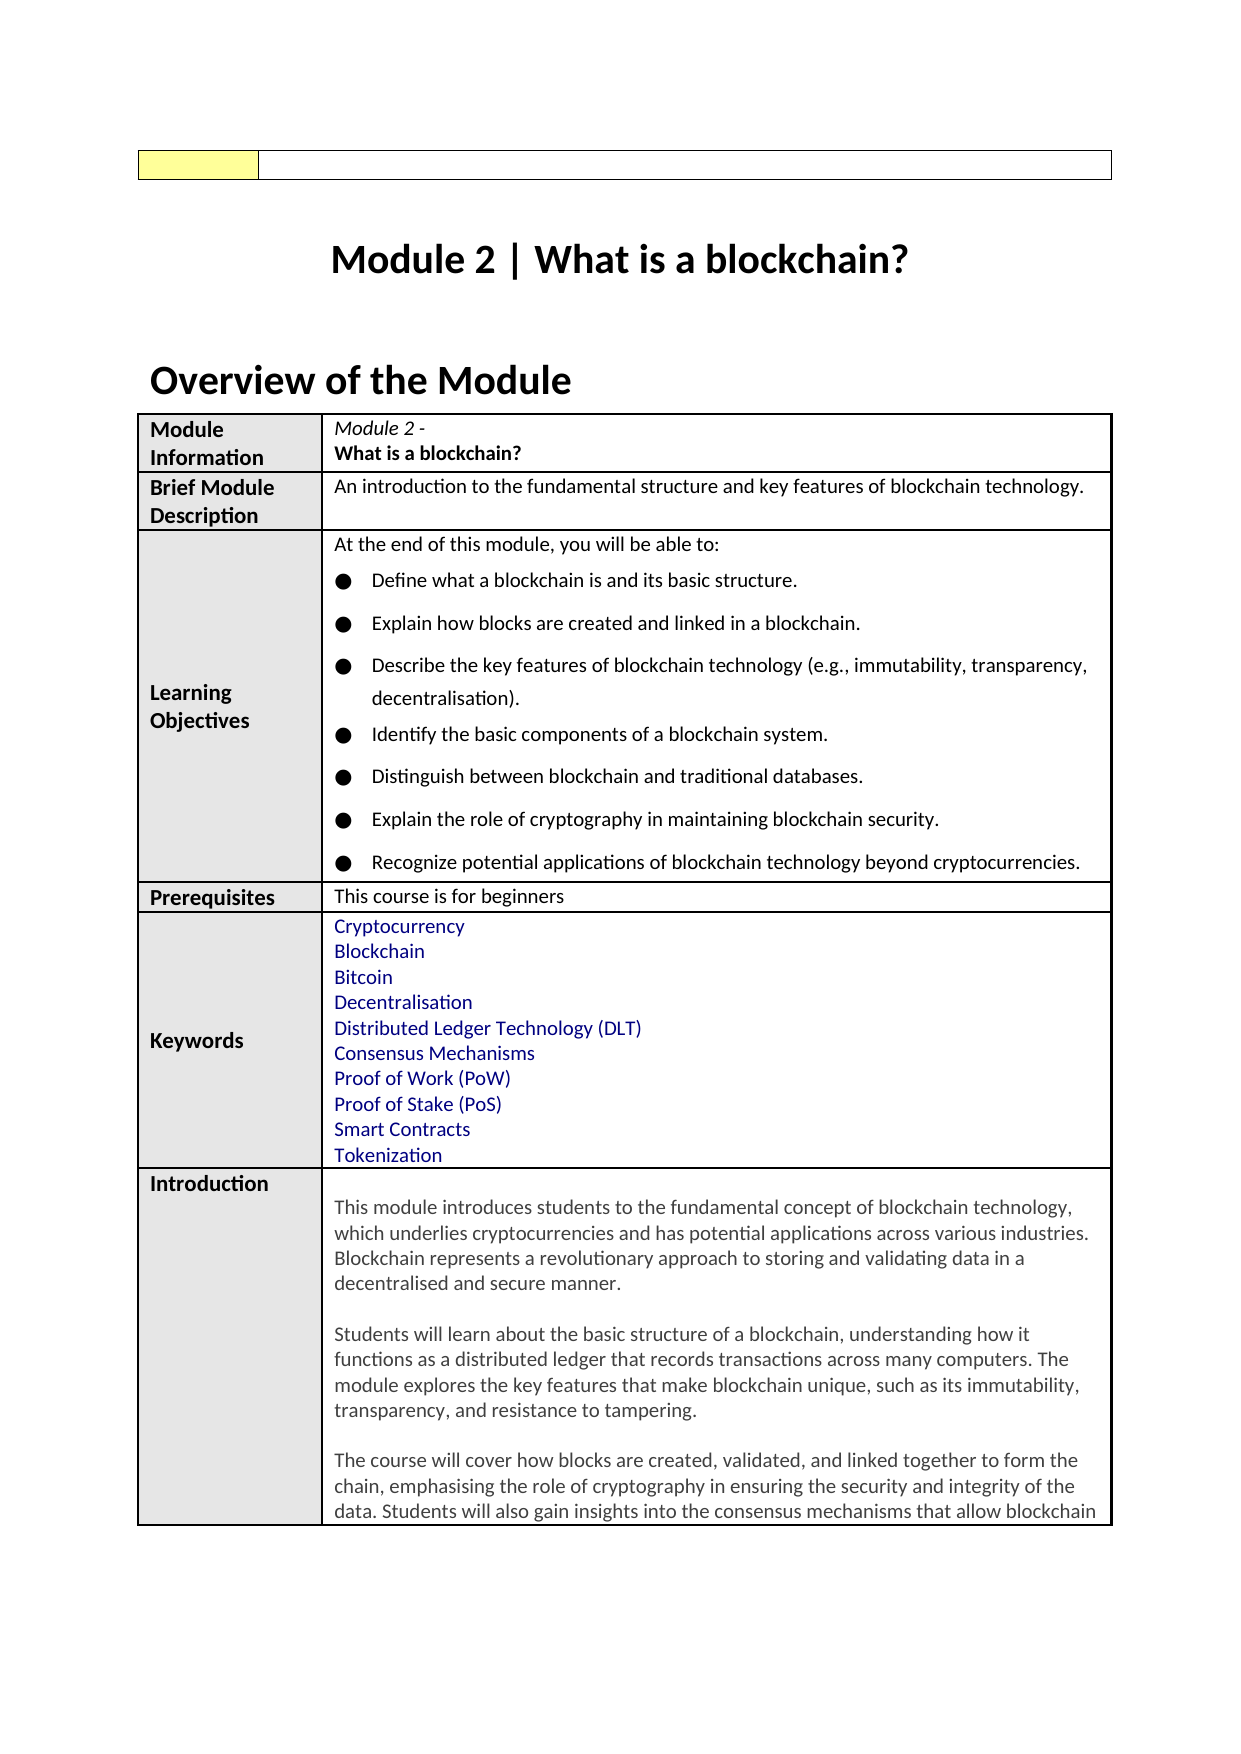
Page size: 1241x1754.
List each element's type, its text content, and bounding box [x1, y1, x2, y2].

table_header Module Information [139, 415, 321, 471]
table_header Module 2 - What is a blockchain? [323, 415, 1110, 471]
table_cell Learning Objectives [139, 531, 321, 881]
table_cell Cryptocurrency Blockchain Bitcoin Decentralisation Distributed Ledger Technology (DLT) Consensus Mechanisms Proof of Work (PoW) Proof of Stake (PoS) Smart Contracts Tokenization [323, 913, 1110, 1167]
title Module 2 | What is a blockchain? [150, 233, 1090, 284]
table_cell An introduction to the fundamental structure and key features of blockchain technology. [323, 473, 1110, 529]
table_cell Keywords [139, 913, 321, 1167]
table_cell This module introduces students to the fundamental concept of blockchain technology, which underlies cryptocurrencies and has potential applications across various industries. Blockchain represents a revolutionary approach to storing and validating data in a decentralised and secure manner. Students will learn about the basic structure of a blockchain, understanding how it functions as a distributed ledger that records transactions across many computers. The module explores the key features that make blockchain unique, such as its immutability, transparency, and resistance to tampering. The course will cover how blocks are created, validated, and linked together to form the chain, emphasising the role of cryptography in ensuring the security and integrity of the data. Students will also gain insights into the consensus mechanisms that allow blockchain [323, 1169, 1110, 1524]
table_cell At the end of this module, you will be able to: Define what a blockchain is and its basic structure. Explain how blocks are created and linked in a blockchain. Describe the key features of blockchain technology (e.g., immutability, transparency, decentralisation). Identify the basic components of a blockchain system. Distinguish between blockchain and traditional databases. Explain the role of cryptography in maintaining blockchain security. Recognize potential applications of blockchain technology beyond cryptocurrencies. [323, 531, 1110, 881]
table_cell Brief Module Description [139, 473, 321, 529]
table_cell [259, 151, 1111, 179]
subtitle Overview of the Module [150, 354, 1090, 404]
table_cell Introduction [139, 1169, 321, 1524]
table_cell This course is for beginners [323, 883, 1110, 911]
table_cell [139, 151, 258, 179]
table_cell Prerequisites [139, 883, 321, 911]
